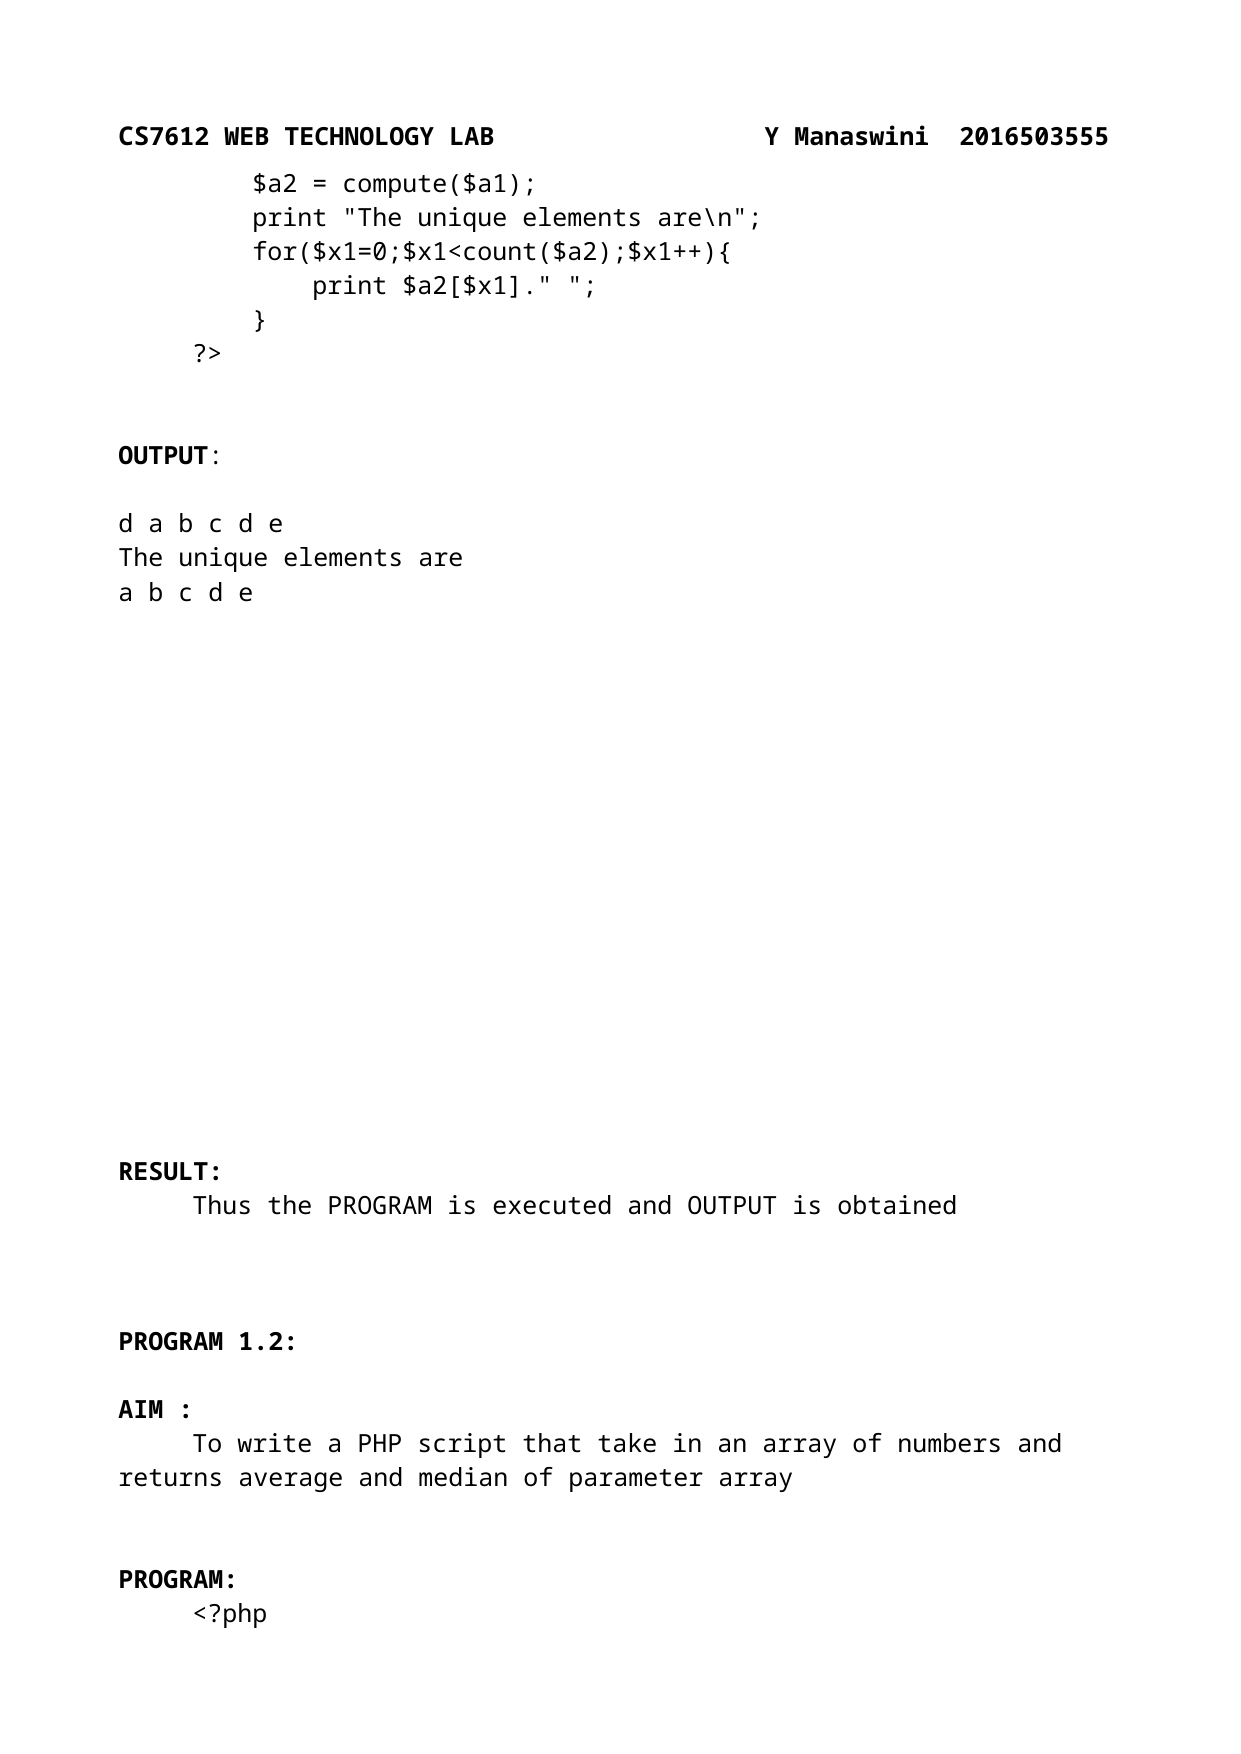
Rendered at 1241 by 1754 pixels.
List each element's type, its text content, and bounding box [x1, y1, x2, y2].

text To write a PHP script that take in an array of numbers and returns average and median of parameter array [118, 1426, 1122, 1494]
text PROGRAM 1.2: [118, 1323, 1122, 1358]
text a b c d e [118, 574, 1122, 608]
text d a b c d e [118, 506, 1122, 540]
text } [192, 302, 1122, 336]
text print $a2[$x1]." "; [192, 268, 1122, 302]
text ?> [192, 336, 1122, 370]
text <?php [192, 1596, 1122, 1630]
text OUTPUT: [118, 438, 1122, 472]
text The unique elements are [118, 540, 1122, 574]
text AIM : [118, 1392, 1122, 1426]
text Thus the PROGRAM is executed and OUTPUT is obtained [118, 1187, 1122, 1221]
text PROGRAM: [118, 1562, 1122, 1596]
text print "The unique elements are\n"; [192, 199, 1122, 233]
text $a2 = compute($a1); [192, 165, 1122, 199]
text for($x1=0;$x1<count($a2);$x1++){ [192, 233, 1122, 268]
text RESULT: [118, 1153, 1122, 1187]
